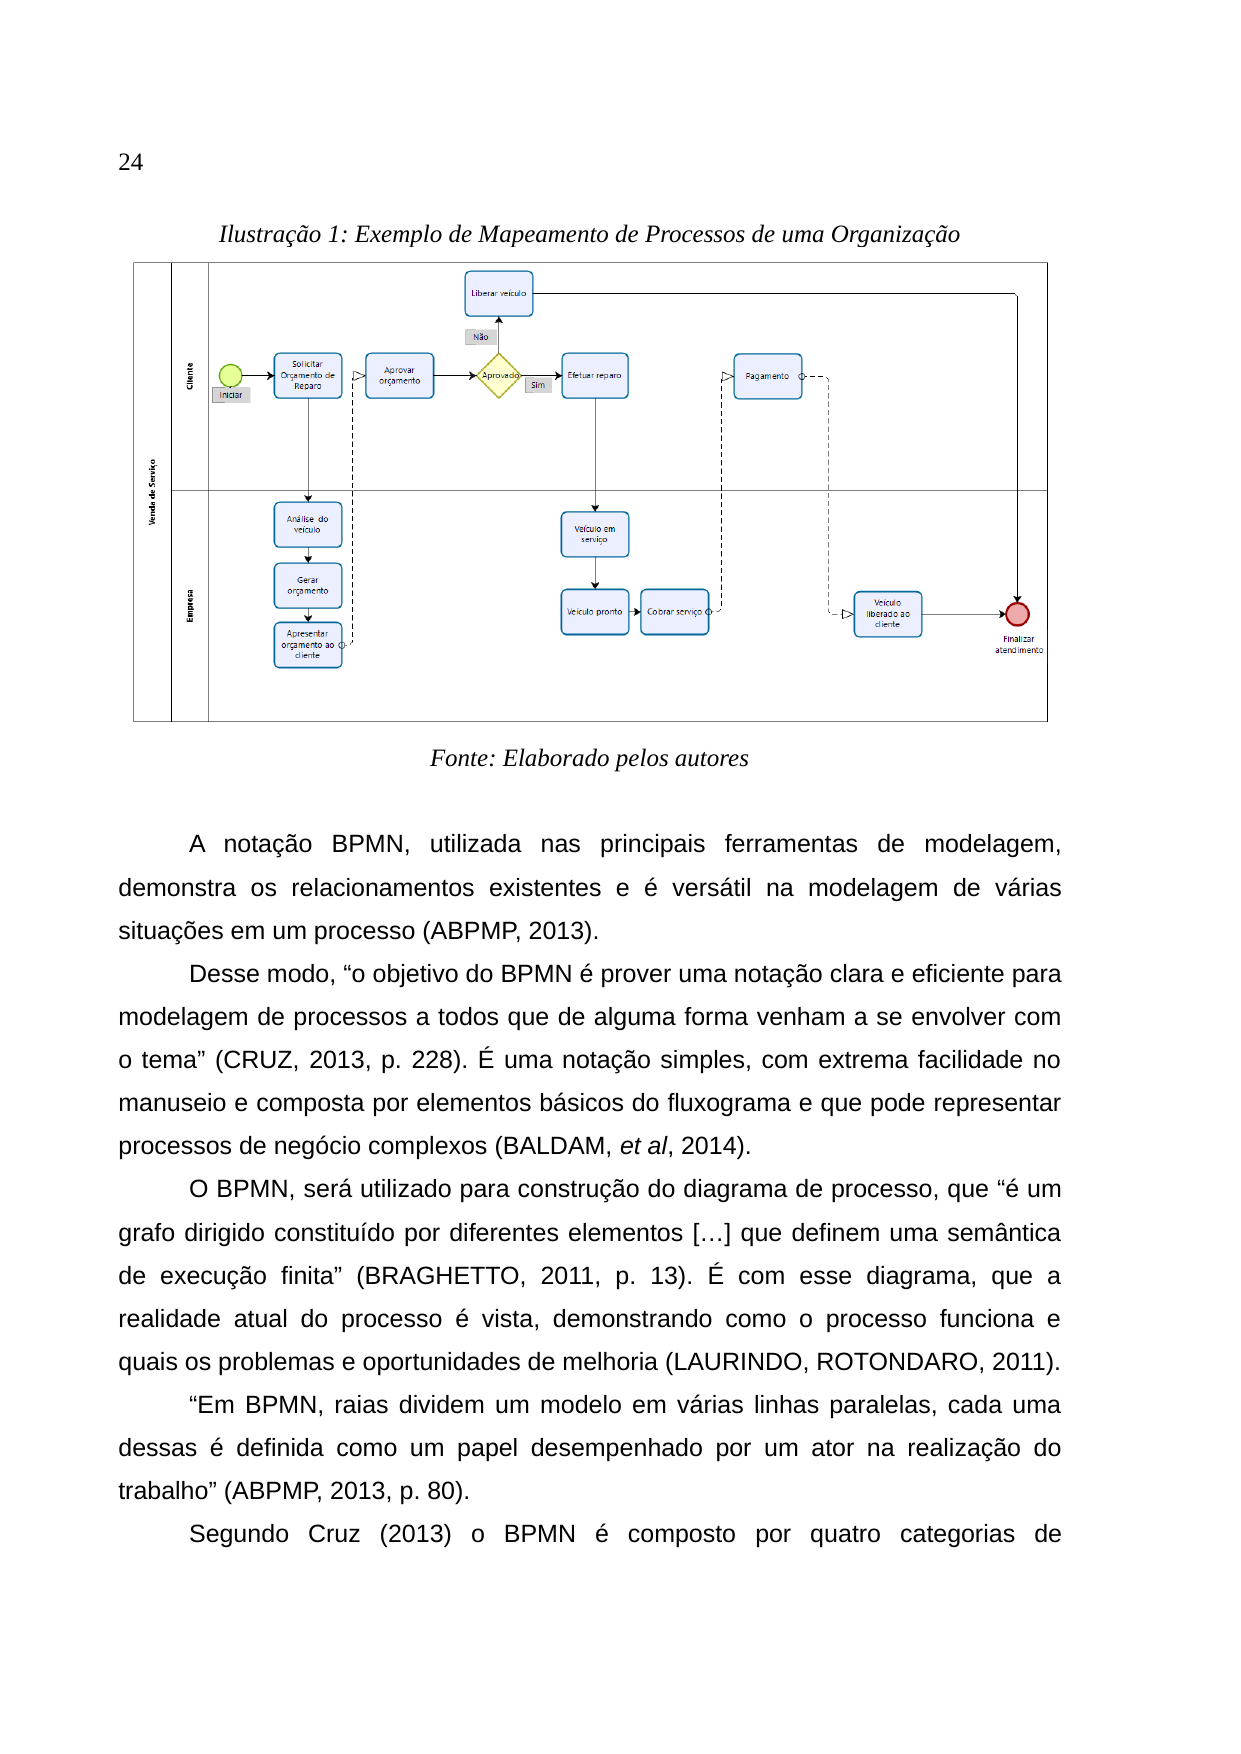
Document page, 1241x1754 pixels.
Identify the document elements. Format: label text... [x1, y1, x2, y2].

text “Em BPMN, raias dividem um modelo em várias linhas paralelas, cada uma dessas é definida como um papel desempenhado por um ator na realização do trabalho” (ABPMP, 2013, p. 80). [118, 1390, 1063, 1505]
text Segundo Cruz (2013) o BPMN é composto por quatro categorias de [118, 1519, 1063, 1548]
text Fonte: Elaborado pelos autores [103, 743, 1078, 772]
text Desse modo, “o objetivo do BPMN é prover uma notação clara e eficiente para modelagem de processos a todos que de alguma forma venham a se envolver com o tema” (CRUZ, 2013, p. 228). É uma notação simples, com extrema facilidade no manuseio e composta por elementos básicos do fluxograma e que pode representar processos de negócio complexos (BALDAM, et al, 2014). [118, 959, 1063, 1160]
picture [118, 247, 1063, 731]
text A notação BPMN, utilizada nas principais ferramentas de modelagem, demonstra os relacionamentos existentes e é versátil na modelagem de várias situações em um processo (ABPMP, 2013). [118, 829, 1063, 944]
text O BPMN, será utilizado para construção do diagrama de processo, que “é um grafo dirigido constituído por diferentes elementos […] que definem uma semântica de execução finita” (BRAGHETTO, 2011, p. 13). É com esse diagrama, que a realidade atual do processo é vista, demonstrando como o processo funciona e quais os problemas e oportunidades de melhoria (LAURINDO, ROTONDARO, 2011). [118, 1174, 1063, 1376]
text Ilustração 1: Exemplo de Mapeamento de Processos de uma Organização [103, 219, 1078, 731]
